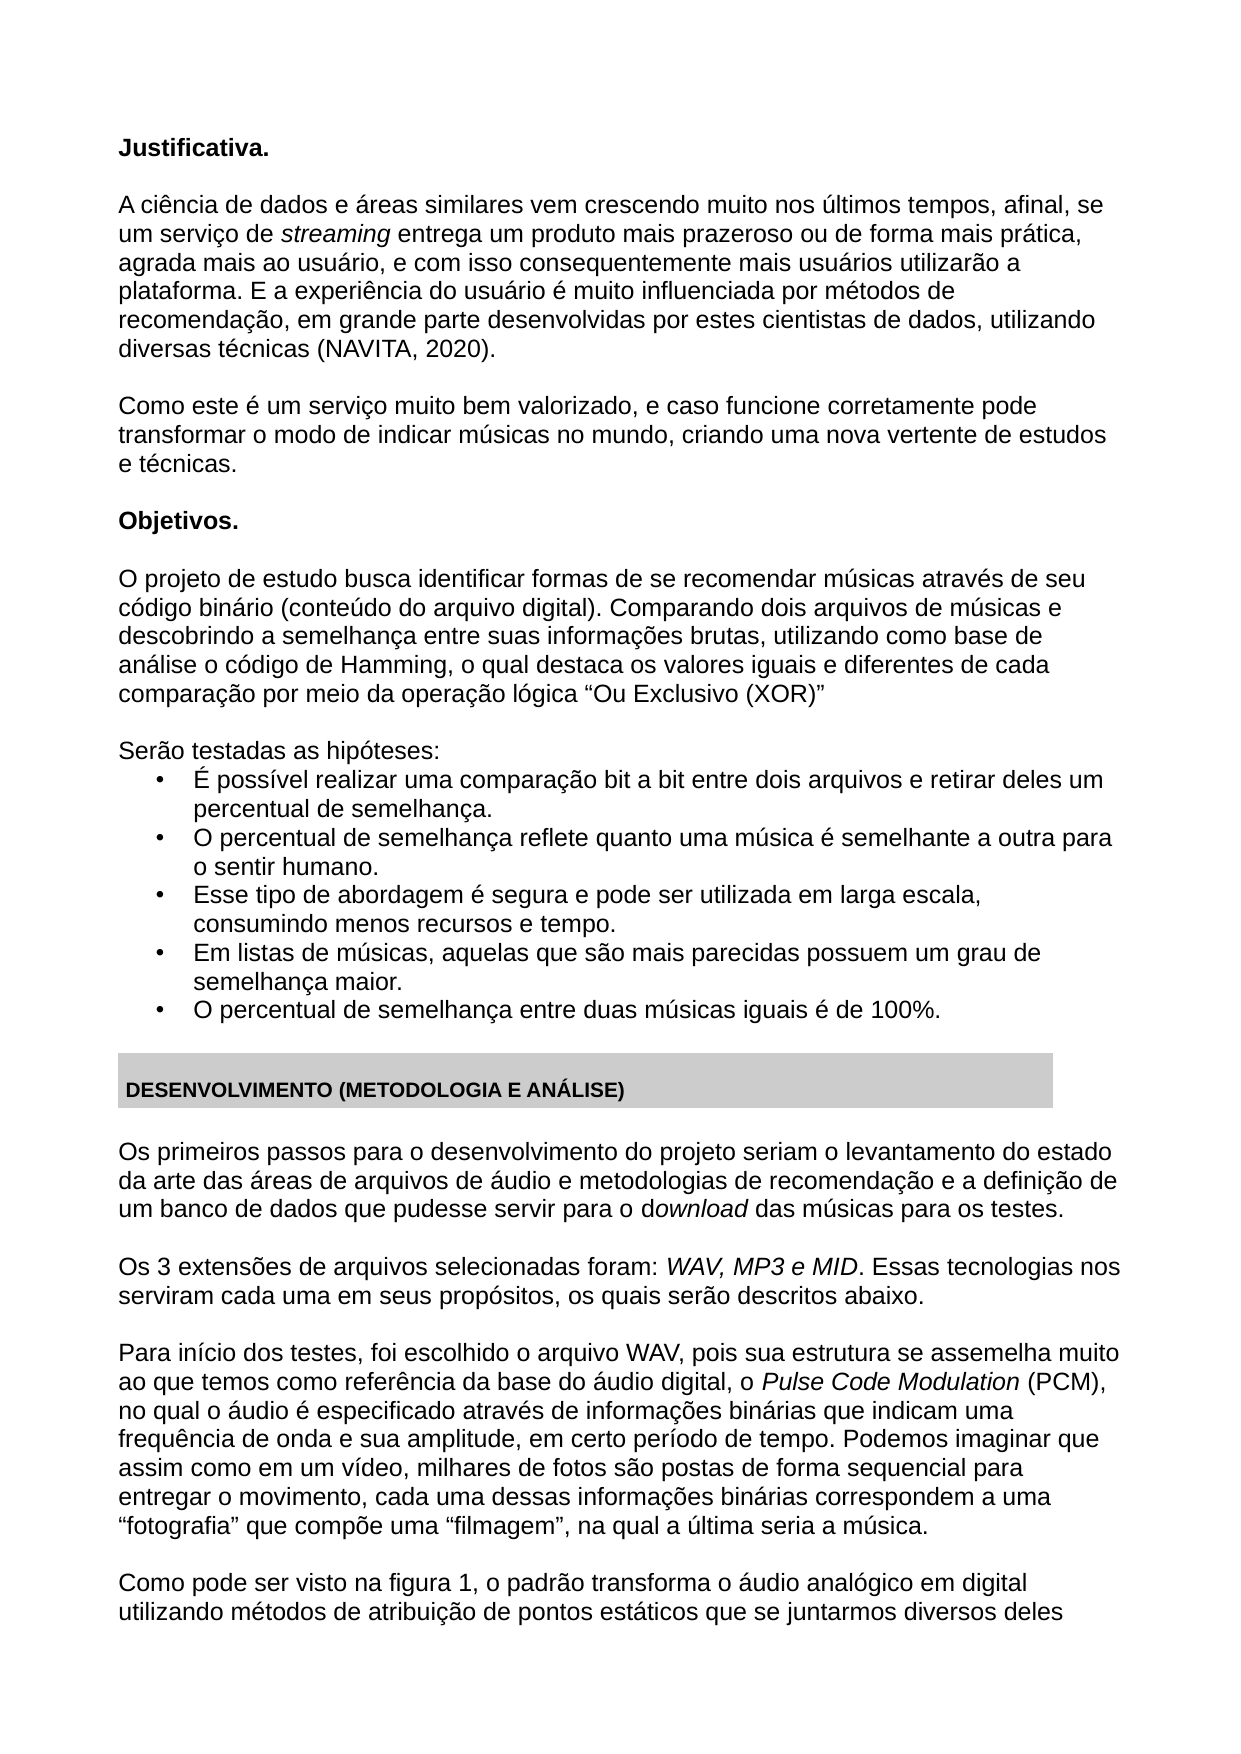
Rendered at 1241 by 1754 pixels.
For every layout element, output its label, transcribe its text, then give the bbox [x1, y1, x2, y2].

text Para início dos testes, foi escolhido o arquivo WAV, pois sua estrutura se assemelha muito ao que temos como referência da base do áudio digital, o Pulse Code Modulation (PCM), no qual o áudio é especificado através de informações binárias que indicam uma frequência de onda e sua amplitude, em certo período de tempo. Podemos imaginar que assim como em um vídeo, milhares de fotos são postas de forma sequencial para entregar o movimento, cada uma dessas informações binárias correspondem a uma “fotografia” que compõe uma “filmagem”, na qual a última seria a música. [118, 1338, 1122, 1539]
text A ciência de dados e áreas similares vem crescendo muito nos últimos tempos, afinal, se um serviço de streaming entrega um produto mais prazeroso ou de forma mais prática, agrada mais ao usuário, e com isso consequentemente mais usuários utilizarão a plataforma. E a experiência do usuário é muito influenciada por métodos de recomendação, em grande parte desenvolvidas por estes cientistas de dados, utilizando diversas técnicas (NAVITA, 2020). [118, 190, 1122, 362]
text Justificativa. [118, 132, 1122, 161]
text Objetivos. [118, 506, 1122, 535]
text Como pode ser visto na figura 1, o padrão transforma o áudio analógico em digital utilizando métodos de atribuição de pontos estáticos que se juntarmos diversos deles [118, 1568, 1122, 1626]
list Esse tipo de abordagem é segura e pode ser utilizada em larga escala, consumindo menos recursos e tempo. [156, 880, 1122, 938]
list O percentual de semelhança entre duas músicas iguais é de 100%. [156, 995, 1122, 1024]
list O percentual de semelhança reflete quanto uma música é semelhante a outra para o sentir humano. [156, 823, 1122, 880]
list Em listas de músicas, aquelas que são mais parecidas possuem um grau de semelhança maior. [156, 938, 1122, 995]
table_header DESENVOLVIMENTO (METODOLOGIA E ANÁLISE) [118, 1053, 1053, 1108]
text Os primeiros passos para o desenvolvimento do projeto seriam o levantamento do estado da arte das áreas de arquivos de áudio e metodologias de recomendação e a definição de um banco de dados que pudesse servir para o download das músicas para os testes. [118, 1137, 1122, 1223]
text Serão testadas as hipóteses: [118, 736, 1122, 765]
text O projeto de estudo busca identificar formas de se recomendar músicas através de seu código binário (conteúdo do arquivo digital). Comparando dois arquivos de músicas e descobrindo a semelhança entre suas informações brutas, utilizando como base de análise o código de Hamming, o qual destaca os valores iguais e diferentes de cada comparação por meio da operação lógica “Ou Exclusivo (XOR)” [118, 564, 1122, 707]
list É possível realizar uma comparação bit a bit entre dois arquivos e retirar deles um percentual de semelhança. [156, 765, 1122, 823]
text Os 3 extensões de arquivos selecionadas foram: WAV, MP3 e MID. Essas tecnologias nos serviram cada uma em seus propósitos, os quais serão descritos abaixo. [118, 1252, 1122, 1309]
text Como este é um serviço muito bem valorizado, e caso funcione corretamente pode transformar o modo de indicar músicas no mundo, criando uma nova vertente de estudos e técnicas. [118, 391, 1122, 477]
